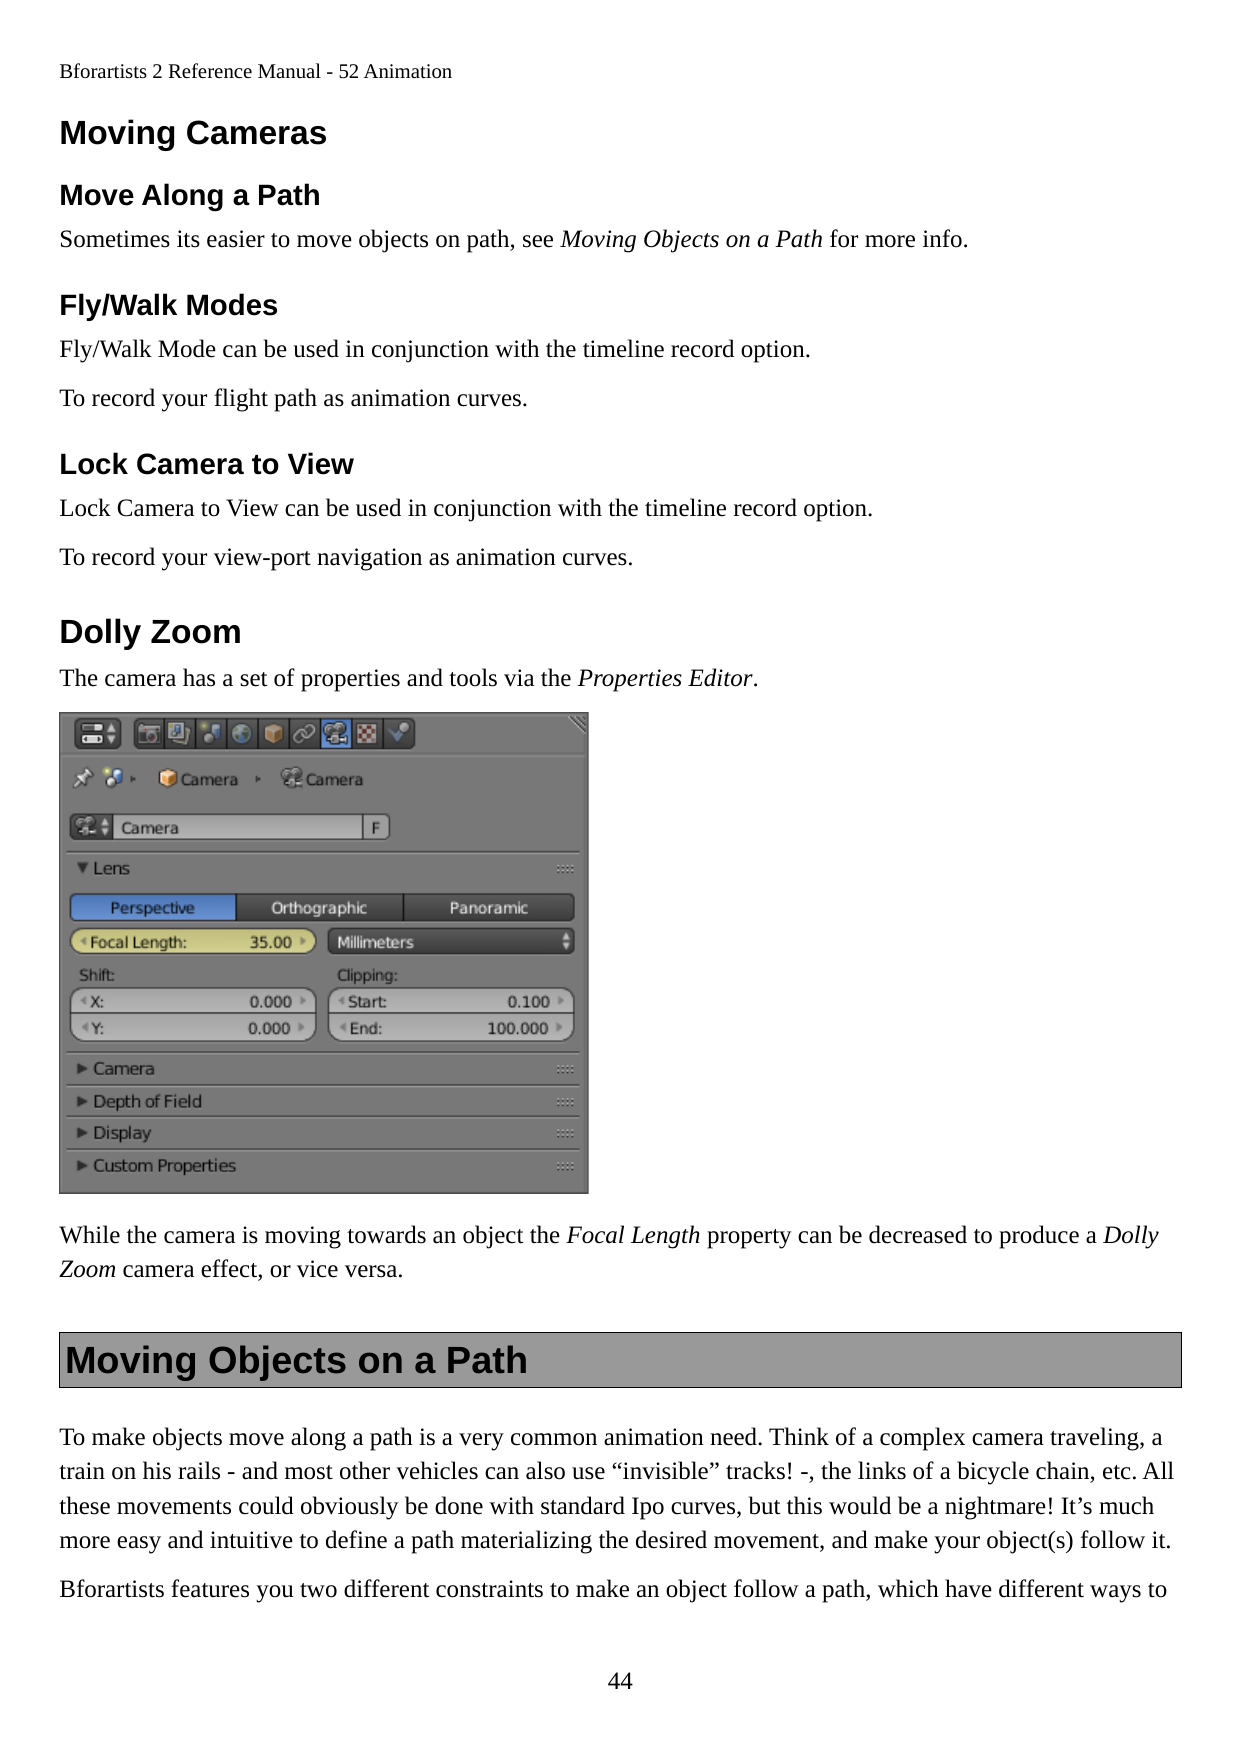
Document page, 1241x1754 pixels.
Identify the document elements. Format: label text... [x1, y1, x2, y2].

text Lock Camera to View can be used in conjunction with the timeline record option. [59, 493, 1181, 522]
subtitle Lock Camera to View [59, 447, 1181, 481]
text To make objects move along a path is a very common animation need. Think of a complex camera traveling, a train on his rails - and most other vehicles can also use “invisible” tracks! -, the links of a bicycle chain, etc. All these movements could obviously be done with standard Ipo curves, but this would be a nightmare! It’s much more easy and intuitive to define a path materializing the desired movement, and make your object(s) follow it. [59, 1422, 1181, 1554]
text Sometimes its easier to move objects on path, see Moving Objects on a Path for more info. [59, 224, 1181, 253]
text Bforartists features you two different constraints to make an object follow a path, which have different ways to [59, 1574, 1181, 1603]
subtitle Fly/Walk Modes [59, 288, 1181, 322]
subtitle Moving Cameras [59, 113, 1181, 151]
text To record your flight path as animation curves. [59, 383, 1181, 412]
text While the camera is moving towards an object the Focal Length property can be decreased to produce a Dolly Zoom camera effect, or vice versa. [59, 1220, 1181, 1283]
subtitle Dolly Zoom [59, 612, 1181, 651]
subtitle Move Along a Path [59, 178, 1181, 212]
picture [59, 712, 589, 1194]
text The camera has a set of properties and tools via the Properties Editor. [59, 663, 1181, 692]
text Fly/Walk Mode can be used in conjunction with the timeline record option. [59, 334, 1181, 363]
text To record your view-port navigation as animation curves. [59, 542, 1181, 571]
table_header Moving Objects on a Path [60, 1333, 1181, 1387]
